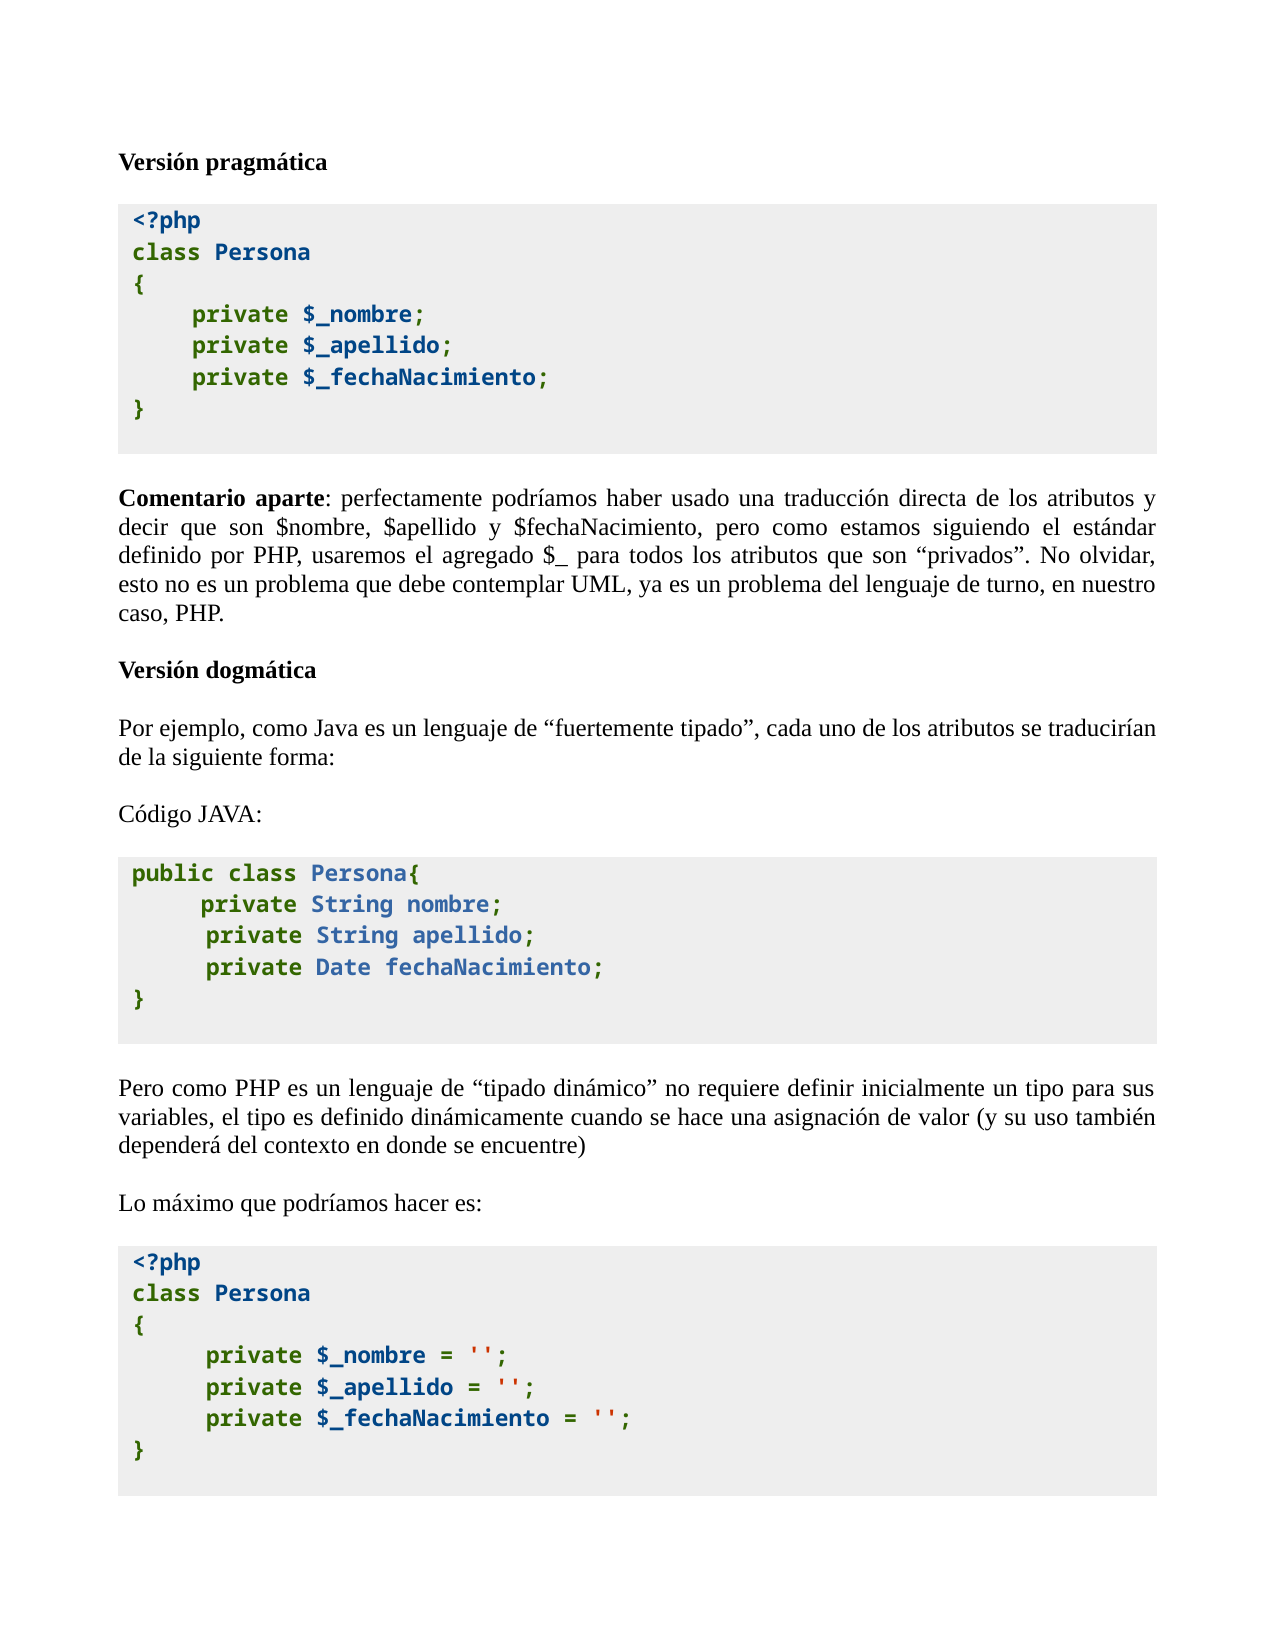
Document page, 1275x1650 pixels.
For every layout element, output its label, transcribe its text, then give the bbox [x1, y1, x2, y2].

text private String nombre; [118, 888, 1157, 919]
text Código JAVA: [118, 799, 1157, 828]
text private String apellido; [118, 919, 1157, 951]
text } [118, 392, 1157, 423]
text private $_apellido; [118, 329, 1157, 361]
text { [118, 267, 1157, 298]
text private $_nombre; [118, 298, 1157, 329]
text } [118, 982, 1157, 1013]
text Lo máximo que podríamos hacer es: [118, 1188, 1157, 1217]
text class Persona [118, 1277, 1157, 1308]
text public class Persona{ [118, 857, 1157, 888]
text Comentario aparte: perfectamente podríamos haber usado una traducción directa de los atributos y decir que son $nombre, $apellido y $fechaNacimiento, pero como estamos siguiendo el estándar definido por PHP, usaremos el agregado $_ para todos los atributos que son “privados”. No olvidar, esto no es un problema que debe contemplar UML, ya es un problema del lenguaje de turno, en nuestro caso, PHP. [118, 483, 1157, 627]
text private $_nombre = ''; [118, 1339, 1157, 1371]
text private Date fechaNacimiento; [118, 951, 1157, 982]
text Por ejemplo, como Java es un lenguaje de “fuertemente tipado”, cada uno de los atributos se traducirían de la siguiente forma: [118, 713, 1157, 771]
text Versión dogmática [118, 656, 1157, 684]
text class Persona [118, 236, 1157, 267]
text private $_apellido = ''; [118, 1371, 1157, 1402]
text private $_fechaNacimiento = ''; [118, 1402, 1157, 1433]
text private $_fechaNacimiento; [118, 361, 1157, 392]
text <?php [118, 204, 1157, 236]
text } [118, 1433, 1157, 1464]
text { [118, 1308, 1157, 1339]
text <?php [118, 1246, 1157, 1277]
text Versión pragmática [118, 147, 1157, 176]
text Pero como PHP es un lenguaje de “tipado dinámico” no requiere definir inicialmente un tipo para sus variables, el tipo es definido dinámicamente cuando se hace una asignación de valor (y su uso también dependerá del contexto en donde se encuentre) [118, 1073, 1157, 1159]
